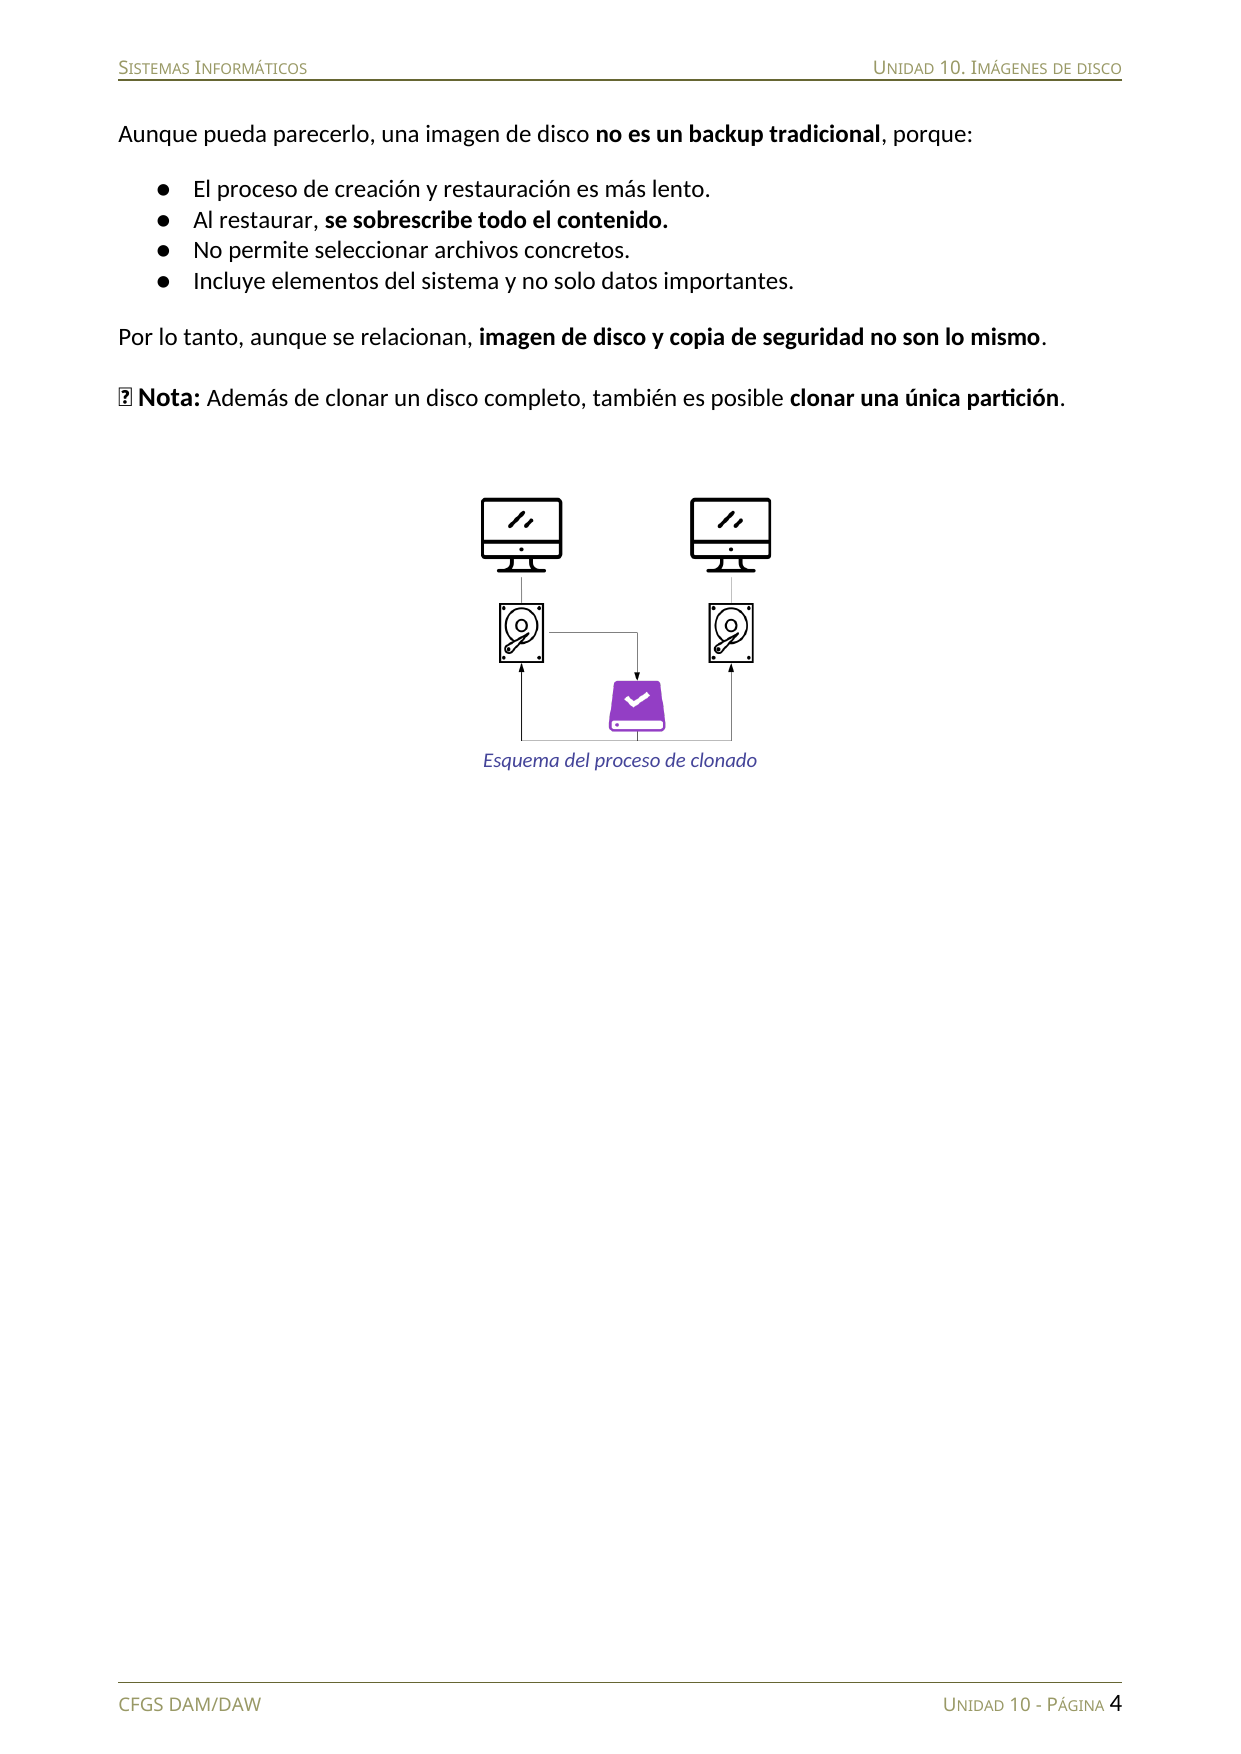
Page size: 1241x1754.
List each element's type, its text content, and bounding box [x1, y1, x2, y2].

picture [481, 493, 772, 741]
text Esquema del proceso de clonado [118, 747, 1122, 772]
list Incluye elementos del sistema y no solo datos importantes. [156, 265, 1122, 296]
text Aunque pueda parecerlo, una imagen de disco no es un backup tradicional, porque: [118, 118, 1122, 148]
text Por lo tanto, aunque se relacionan, imagen de disco y copia de seguridad no son lo mismo. [118, 321, 1122, 351]
list Al restaurar, se sobrescribe todo el contenido. [156, 204, 1122, 234]
list El proceso de creación y restauración es más lento. [156, 173, 1122, 204]
text ❕ Nota: Además de clonar un disco completo, también es posible clonar una única partición. [118, 380, 1122, 413]
list No permite seleccionar archivos concretos. [156, 234, 1122, 265]
